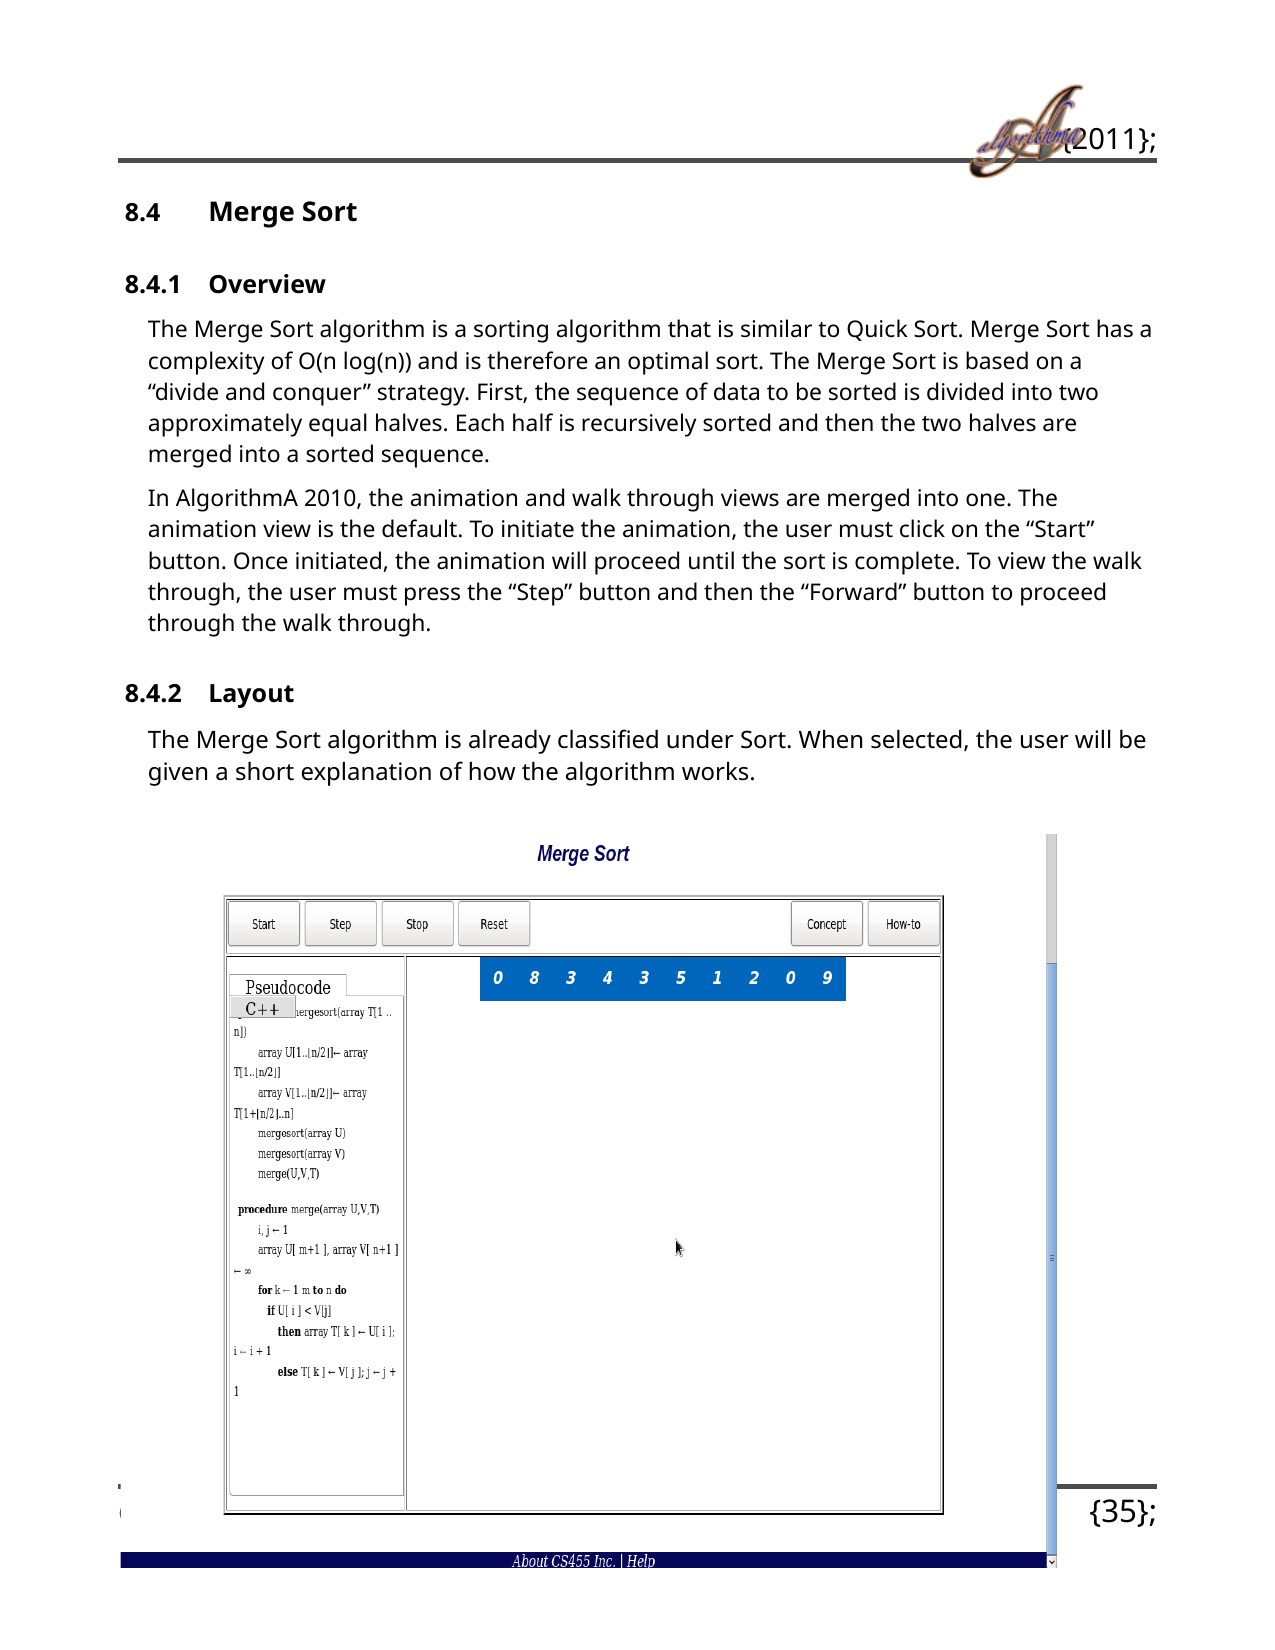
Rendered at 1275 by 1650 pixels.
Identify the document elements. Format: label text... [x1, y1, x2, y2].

picture [966, 83, 1087, 180]
subtitle Merge Sort [118, 192, 1157, 229]
subtitle Layout [118, 676, 1157, 710]
text The Merge Sort algorithm is already classified under Sort. When selected, the user will be given a short explanation of how the algorithm works. [148, 722, 1157, 788]
text In AlgorithmA 2010, the animation and walk through views are merged into one. The animation view is the default. To initiate the animation, the user must click on the “Start” button. Once initiated, the animation will proceed until the sort is complete. To view the walk through, the user must press the “Step” button and then the “Forward” button to proceed through the walk through. [148, 482, 1157, 638]
text The Merge Sort algorithm is a sorting algorithm that is similar to Quick Sort. Merge Sort has a complexity of O(n log(n)) and is therefore an optimal sort. The Merge Sort is based on a “divide and conquer” strategy. First, the sequence of data to be sorted is divided into two approximately equal halves. Each half is recursively sorted and then the two halves are merged into a sorted sequence. [148, 313, 1157, 470]
picture [120, 834, 1057, 1568]
subtitle Overview [118, 267, 1157, 301]
